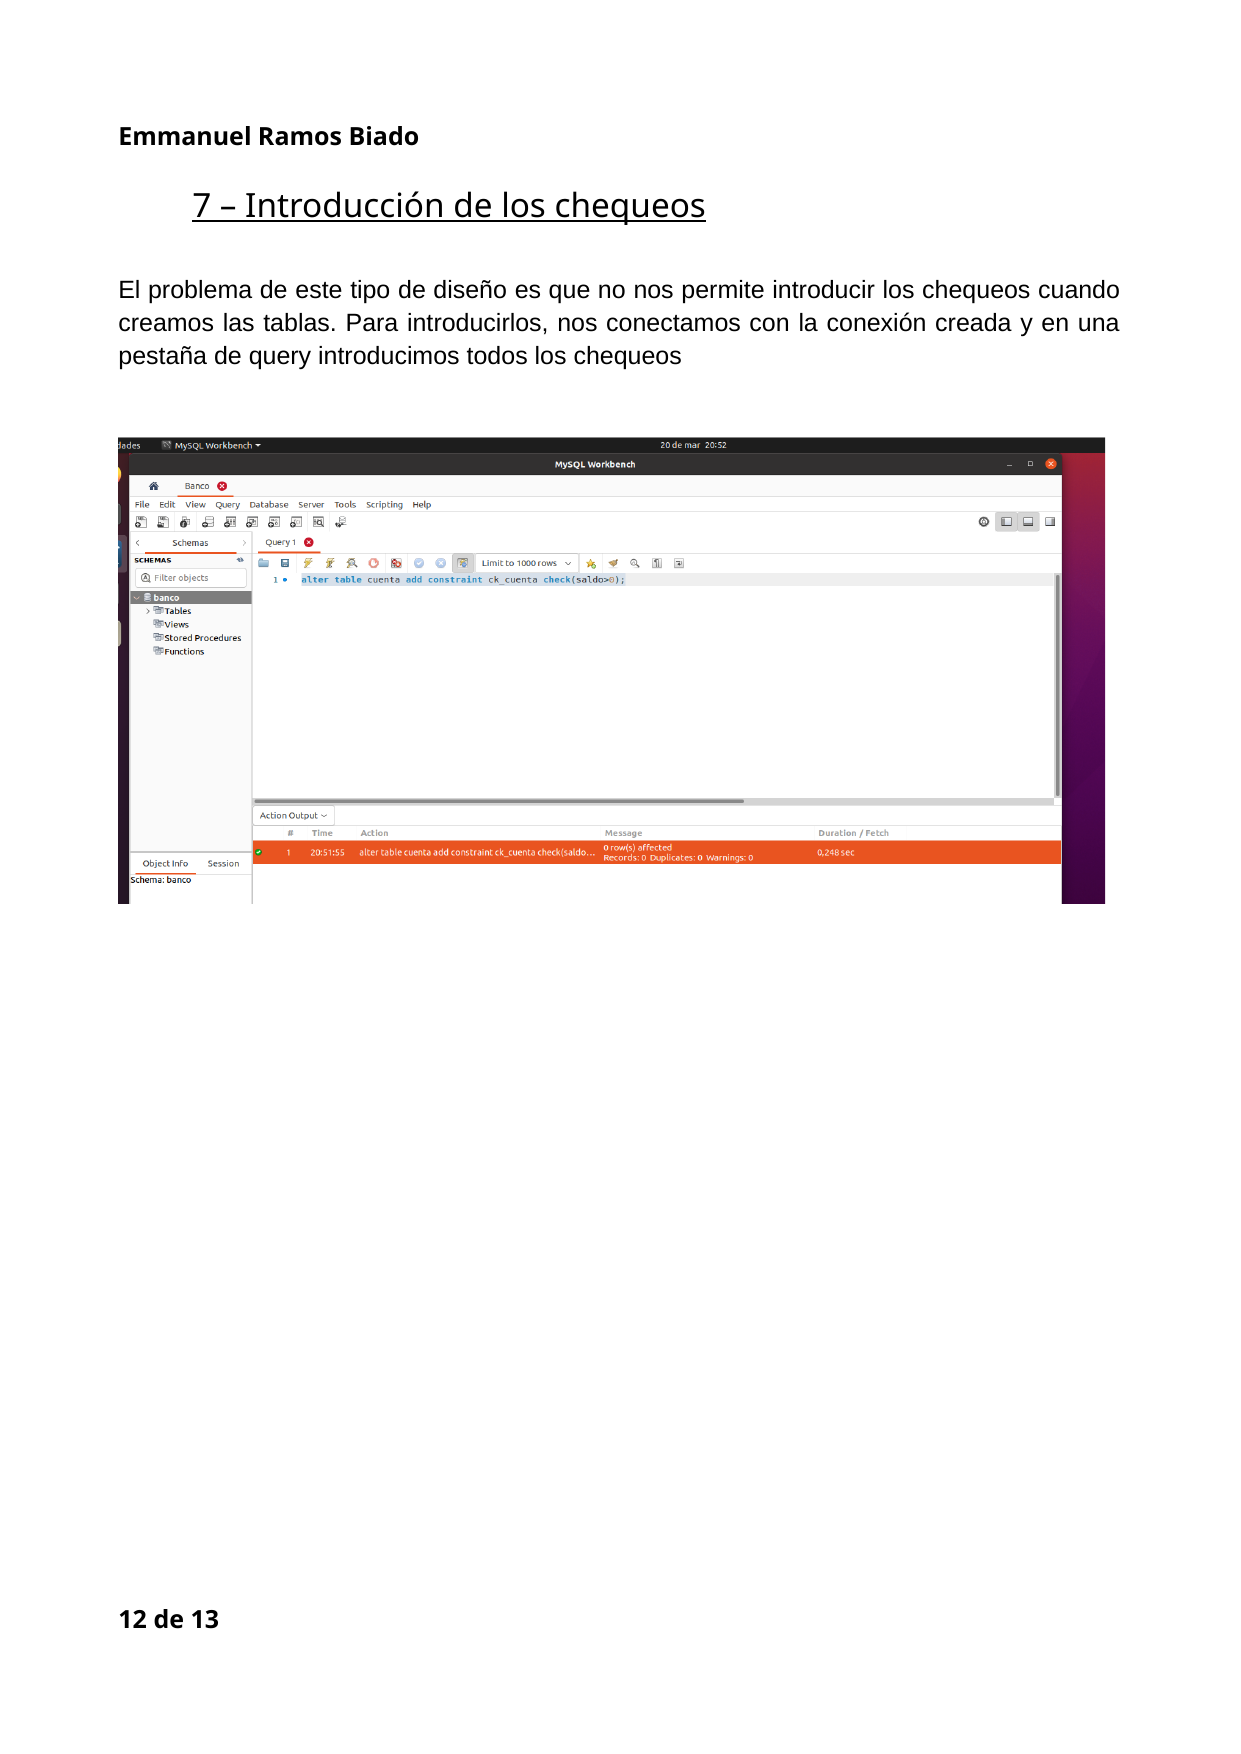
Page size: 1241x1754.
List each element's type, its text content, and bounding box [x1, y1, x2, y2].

picture [118, 436, 1106, 904]
text 7 – Introducción de los chequeos [118, 182, 1122, 227]
text El problema de este tipo de diseño es que no nos permite introducir los chequeos cuando creamos las tablas. Para introducirlos, nos conectamos con la conexión creada y en una pestaña de query introducimos todos los chequeos [118, 275, 1122, 369]
